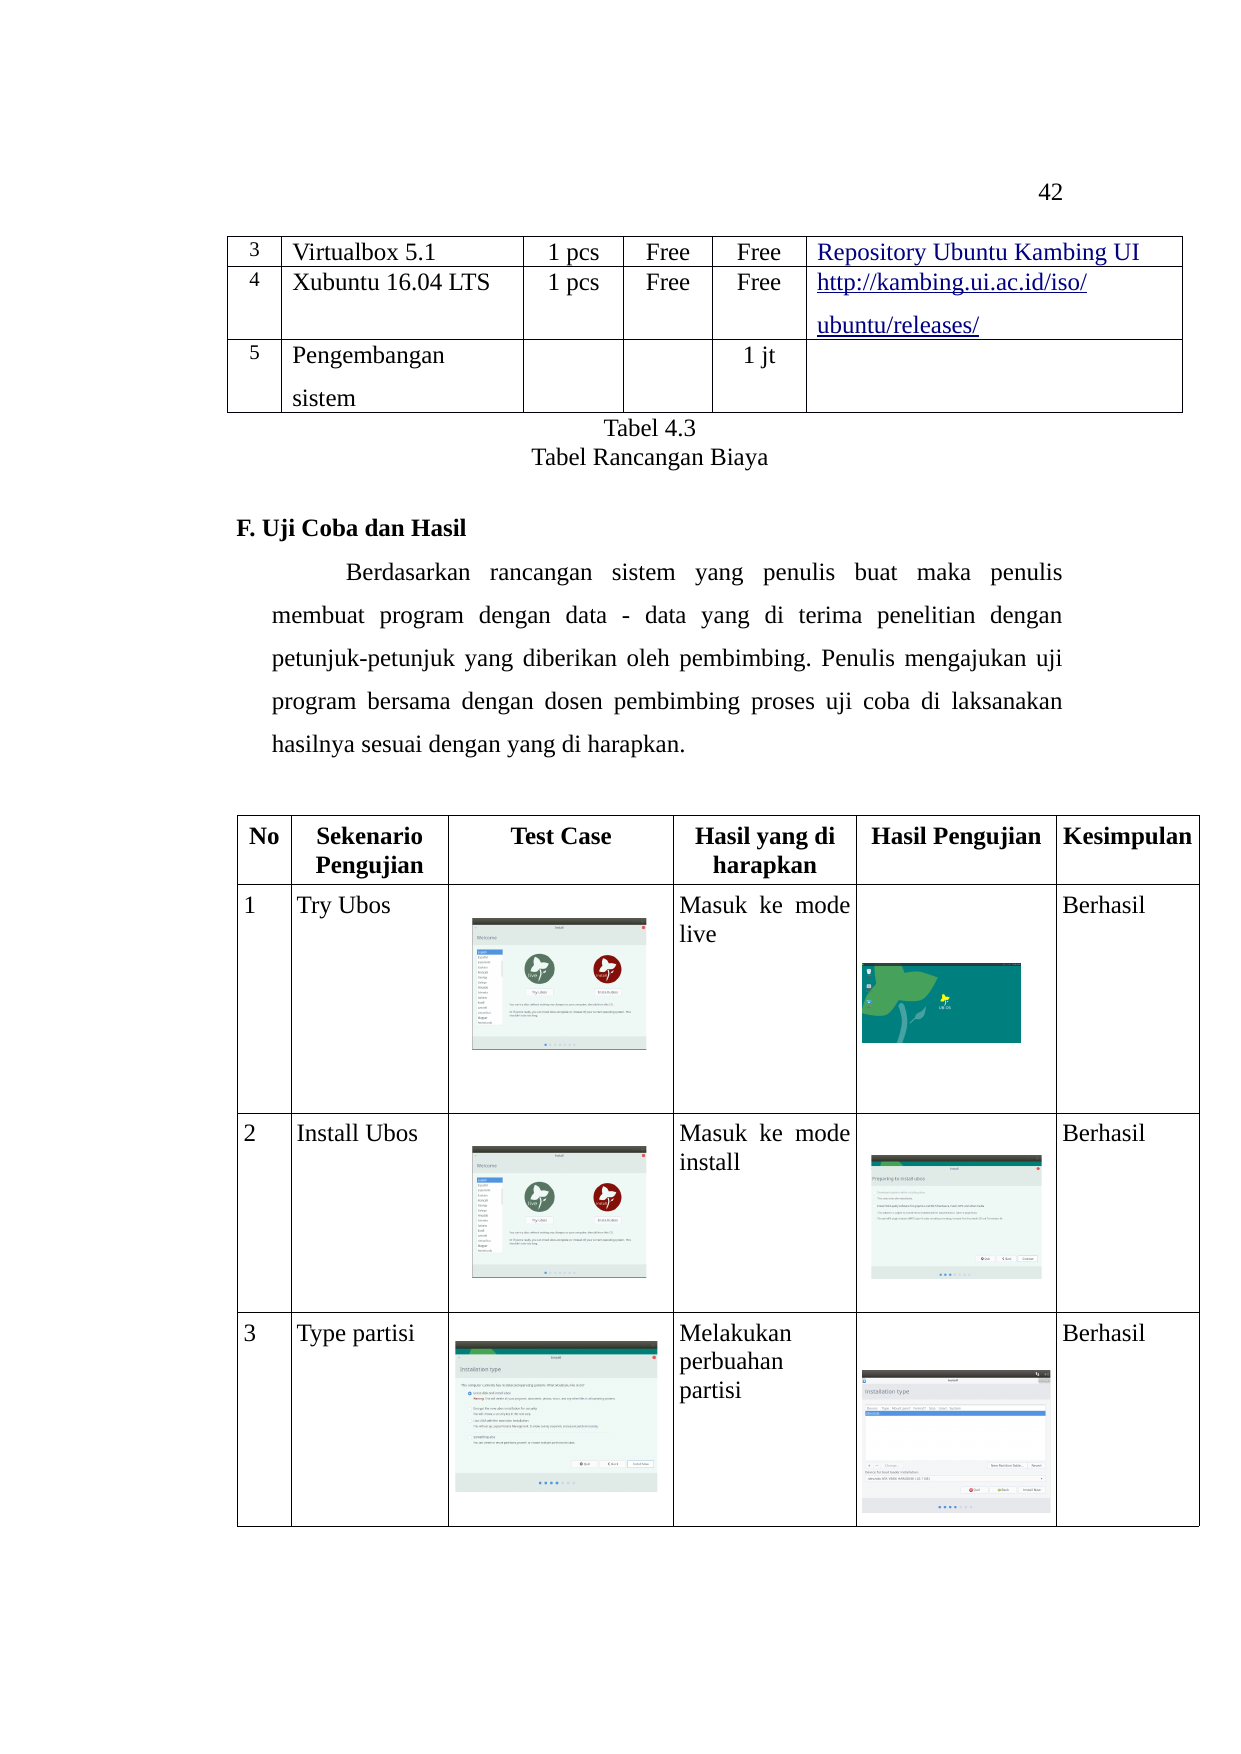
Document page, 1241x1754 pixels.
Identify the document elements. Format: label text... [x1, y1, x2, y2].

table_cell Free [713, 237, 806, 266]
table_cell 3 [228, 237, 281, 266]
table_cell Berhasil [1057, 1313, 1199, 1526]
picture [472, 1146, 647, 1278]
table_cell [449, 1114, 673, 1312]
picture [871, 1155, 1042, 1279]
table_header Sekenario Pengujian [292, 816, 448, 884]
table_cell Free [624, 267, 712, 339]
picture [472, 918, 647, 1050]
table_cell Type partisi [292, 1313, 448, 1526]
table_cell Try Ubos [292, 885, 448, 1112]
table_cell Berhasil [1057, 1114, 1199, 1312]
table_cell [857, 885, 1056, 1112]
table_cell [624, 340, 712, 412]
table_cell Melakukan perbuahan partisi [674, 1313, 856, 1526]
text F. Uji Coba dan Hasil [236, 513, 1063, 542]
picture [455, 1341, 658, 1492]
table_cell 1 pcs [524, 267, 623, 339]
table_header Hasil Pengujian [857, 816, 1056, 884]
table_cell 3 [238, 1313, 291, 1526]
table_cell Free [713, 267, 806, 339]
table_header Kesimpulan [1057, 816, 1199, 884]
picture [862, 1370, 1051, 1513]
table_header No [238, 816, 291, 884]
table_cell Masuk ke mode install [674, 1114, 856, 1312]
table_cell 4 [228, 267, 281, 339]
table_cell Xubuntu 16.04 LTS [282, 267, 523, 339]
table_cell 5 [228, 340, 281, 412]
table_cell [449, 1313, 673, 1526]
table_cell 1 jt [713, 340, 806, 412]
text Tabel 4.3 [236, 413, 1063, 442]
table_cell Masuk ke mode live [674, 885, 856, 1112]
table_cell [857, 1313, 1056, 1526]
table_header Hasil yang di harapkan [674, 816, 856, 884]
table_cell 1 [238, 885, 291, 1112]
table_cell [524, 340, 623, 412]
table_cell 1 pcs [524, 237, 623, 266]
table_header Test Case [449, 816, 673, 884]
table_cell Berhasil [1057, 885, 1199, 1112]
table_cell [807, 340, 1182, 412]
text Tabel Rancangan Biaya [236, 442, 1063, 470]
table_cell [449, 885, 673, 1112]
picture [862, 963, 1021, 1043]
table_cell Repository Ubuntu Kambing UI [807, 237, 1182, 266]
table_cell [857, 1114, 1056, 1312]
table_cell Install Ubos [292, 1114, 448, 1312]
table_cell Free [624, 237, 712, 266]
text Berdasarkan rancangan sistem yang penulis buat maka penulis membuat program dengan data - data yang di terima penelitian dengan petunjuk-petunjuk yang diberikan oleh pembimbing. Penulis mengajukan uji program bersama dengan dosen pembimbing proses uji coba di laksanakan hasilnya sesuai dengan yang di harapkan. [272, 557, 1063, 758]
table_cell http://kambing.ui.ac.id/iso/ubuntu/releases/ [807, 267, 1182, 339]
table_cell Pengembangan sistem [282, 340, 523, 412]
table_cell 2 [238, 1114, 291, 1312]
table_cell Virtualbox 5.1 [282, 237, 523, 266]
